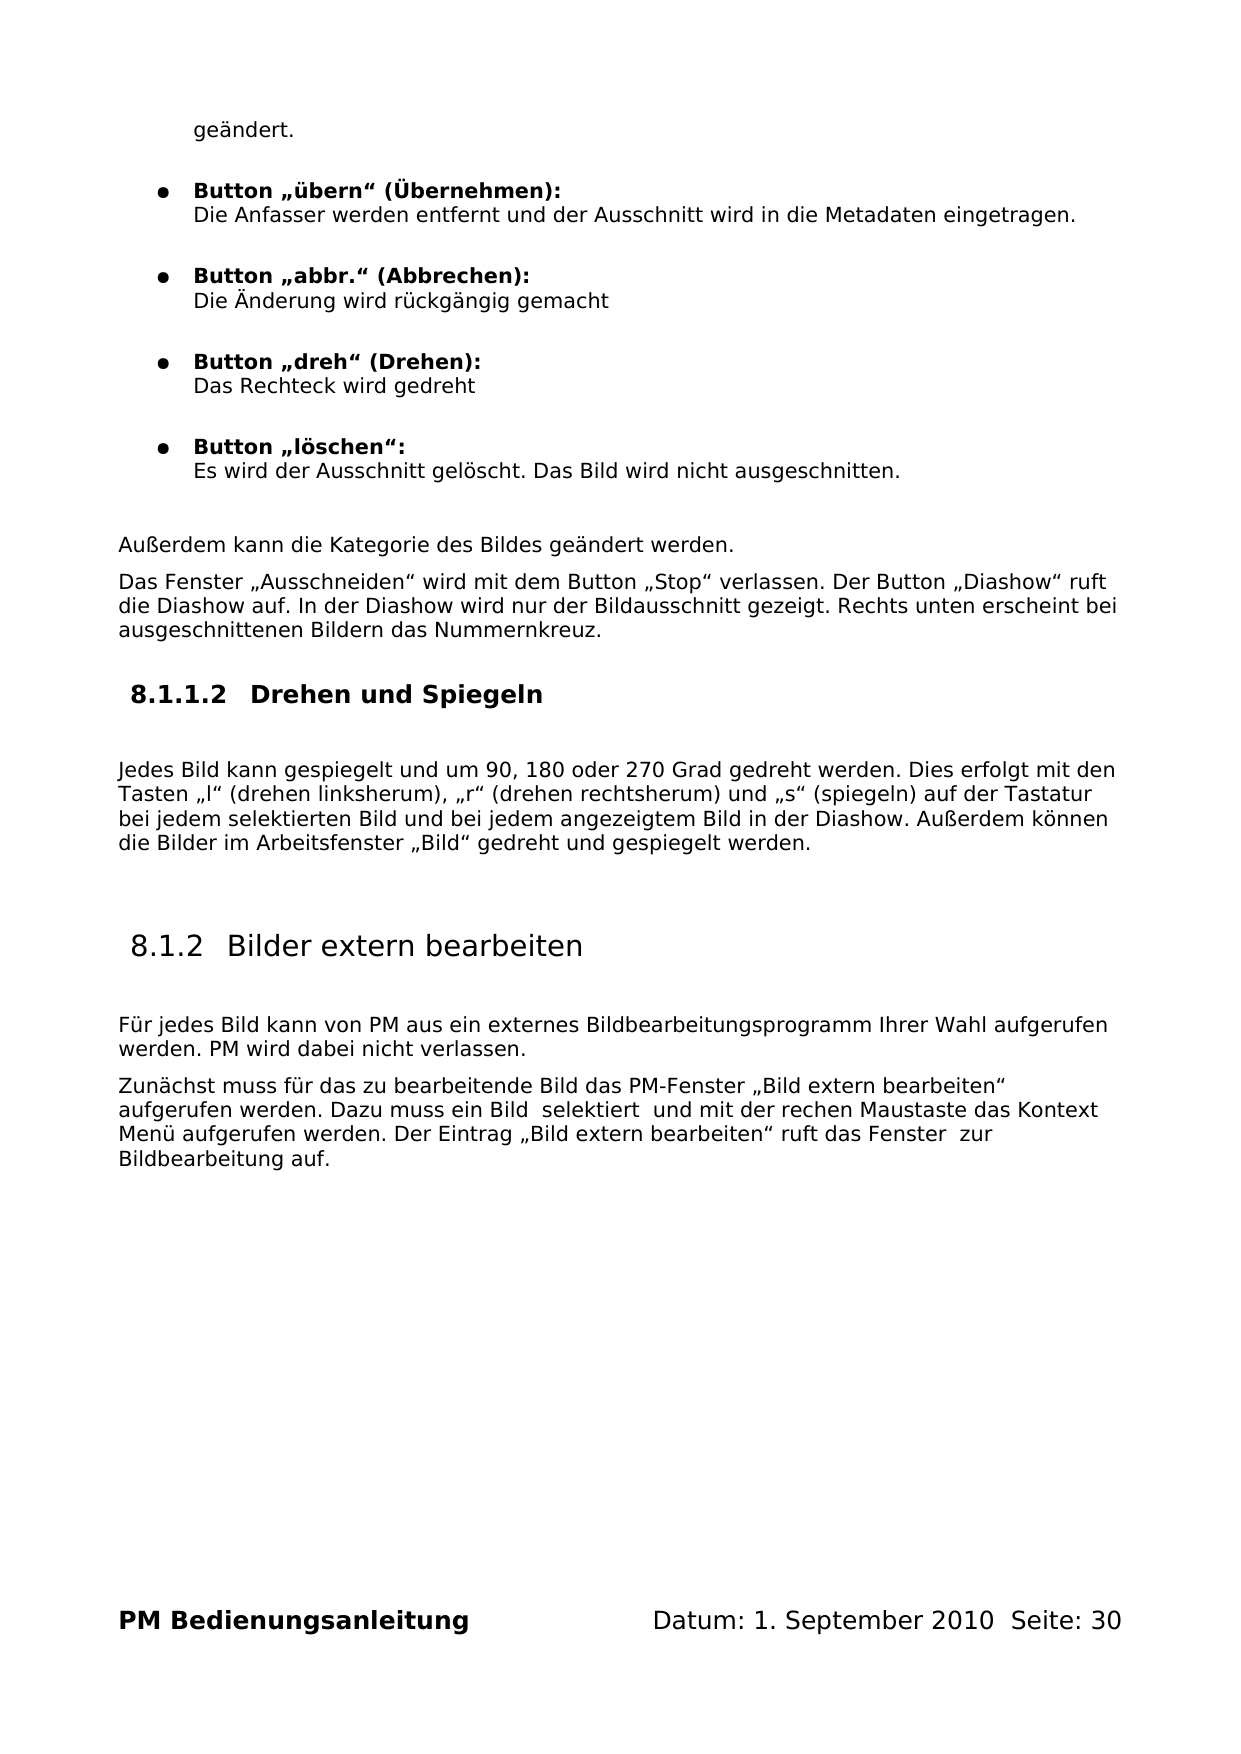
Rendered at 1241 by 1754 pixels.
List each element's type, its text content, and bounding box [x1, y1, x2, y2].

subtitle Drehen und Spiegeln [130, 680, 1122, 709]
subtitle Bilder extern bearbeiten [130, 929, 1122, 963]
text Außerdem kann die Kategorie des Bildes geändert werden. [118, 533, 1122, 557]
list Button „löschen“: Es wird der Ausschnitt gelöscht. Das Bild wird nicht ausgeschnitten. [156, 435, 1122, 484]
text Für jedes Bild kann von PM aus ein externes Bildbearbeitungsprogramm Ihrer Wahl aufgerufen werden. PM wird dabei nicht verlassen. [118, 1013, 1122, 1061]
list geändert. [156, 118, 1122, 167]
list Button „übern“ (Übernehmen): Die Anfasser werden entfernt und der Ausschnitt wird in die Metadaten eingetragen. [156, 179, 1122, 252]
text Das Fenster „Ausschneiden“ wird mit dem Button „Stop“ verlassen. Der Button „Diashow“ ruft die Diashow auf. In der Diashow wird nur der Bildausschnitt gezeigt. Rechts unten erscheint bei ausgeschnittenen Bildern das Nummernkreuz. [118, 570, 1122, 642]
text Jedes Bild kann gespiegelt und um 90, 180 oder 270 Grad gedreht werden. Dies erfolgt mit den Tasten „l“ (drehen linksherum), „r“ (drehen rechtsherum) und „s“ (spiegeln) auf der Tastatur bei jedem selektierten Bild und bei jedem angezeigtem Bild in der Diashow. Außerdem können die Bilder im Arbeitsfenster „Bild“ gedreht und gespiegelt werden. [118, 758, 1122, 855]
text Zunächst muss für das zu bearbeitende Bild das PM-Fenster „Bild extern bearbeiten“ aufgerufen werden. Dazu muss ein Bild selektiert und mit der rechen Maustaste das Kontext Menü aufgerufen werden. Der Eintrag „Bild extern bearbeiten“ ruft das Fenster zur Bildbearbeitung auf. [118, 1074, 1122, 1171]
list Button „dreh“ (Drehen): Das Rechteck wird gedreht [156, 350, 1122, 423]
list Button „abbr.“ (Abbrechen): Die Änderung wird rückgängig gemacht [156, 264, 1122, 337]
